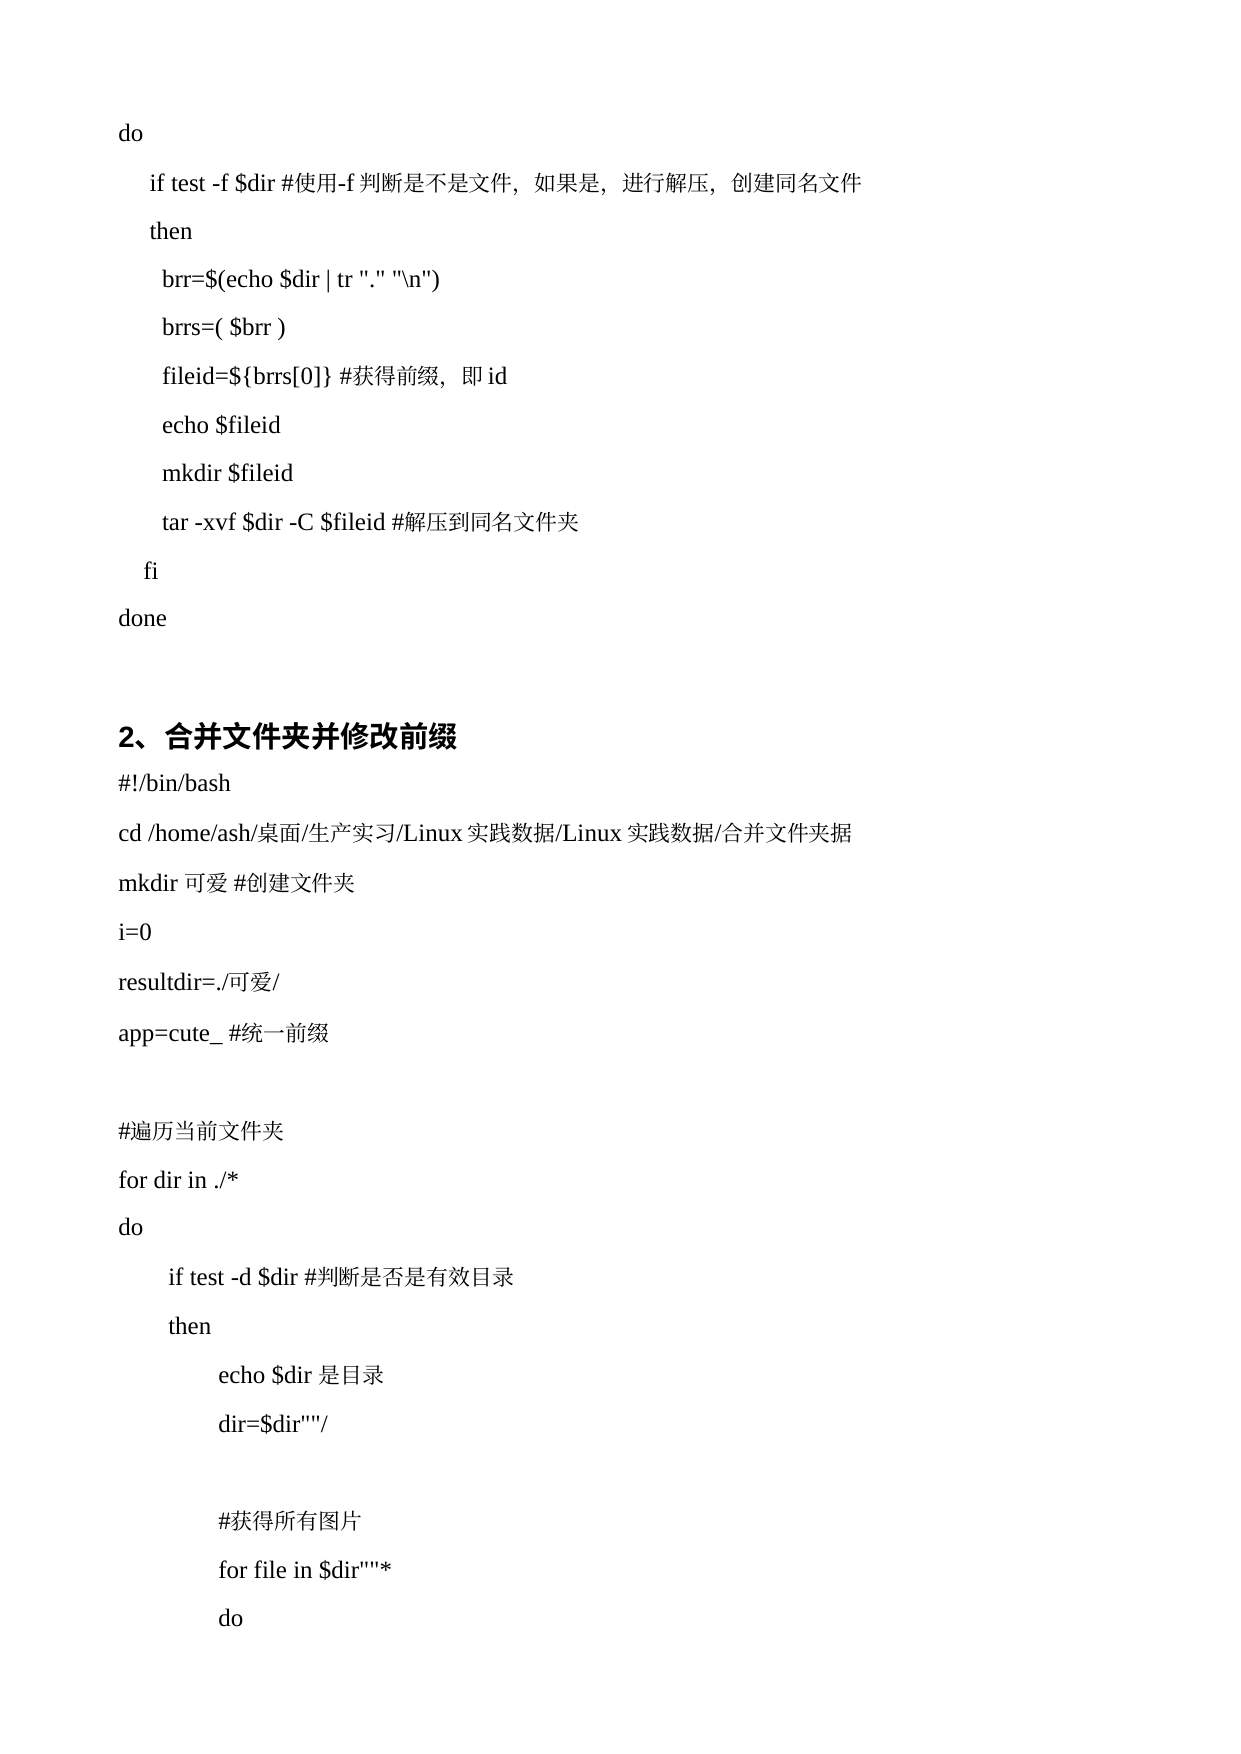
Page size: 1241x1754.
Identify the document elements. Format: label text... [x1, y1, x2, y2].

text then [118, 1311, 1122, 1339]
text #获得所有图片 [118, 1504, 1122, 1536]
text cd /home/ash/桌面/生产实习/Linux实践数据/Linux实践数据/合并文件夹据 [118, 816, 1122, 847]
text if test -f $dir #使用-f判断是不是文件，如果是，进行解压，创建同名文件 [118, 166, 1122, 197]
text i=0 [118, 917, 1122, 946]
text for file in $dir""* [118, 1555, 1122, 1584]
text fileid=${brrs[0]} #获得前缀，即id [118, 359, 1122, 391]
text mkdir $fileid [118, 458, 1122, 486]
text then [118, 216, 1122, 245]
text brrs=( $brr ) [118, 312, 1122, 340]
text tar -xvf $dir -C $fileid #解压到同名文件夹 [118, 505, 1122, 537]
text app=cute_ #统一前缀 [118, 1016, 1122, 1047]
text do [118, 1212, 1122, 1241]
text for dir in ./* [118, 1165, 1122, 1193]
text do [118, 118, 1122, 147]
text fi [118, 556, 1122, 585]
text echo $fileid [118, 410, 1122, 439]
text resultdir=./可爱/ [118, 965, 1122, 996]
text if test -d $dir #判断是否是有效目录 [118, 1260, 1122, 1291]
text done [118, 603, 1122, 632]
subtitle 2、合并文件夹并修改前缀 [118, 713, 1122, 756]
text brr=$(echo $dir | tr "." "\n") [118, 264, 1122, 293]
text #!/bin/bash [118, 768, 1122, 797]
text mkdir 可爱 #创建文件夹 [118, 867, 1122, 898]
text echo $dir 是目录 [118, 1358, 1122, 1390]
text do [118, 1603, 1122, 1631]
text #遍历当前文件夹 [118, 1114, 1122, 1146]
text dir=$dir""/ [118, 1409, 1122, 1438]
